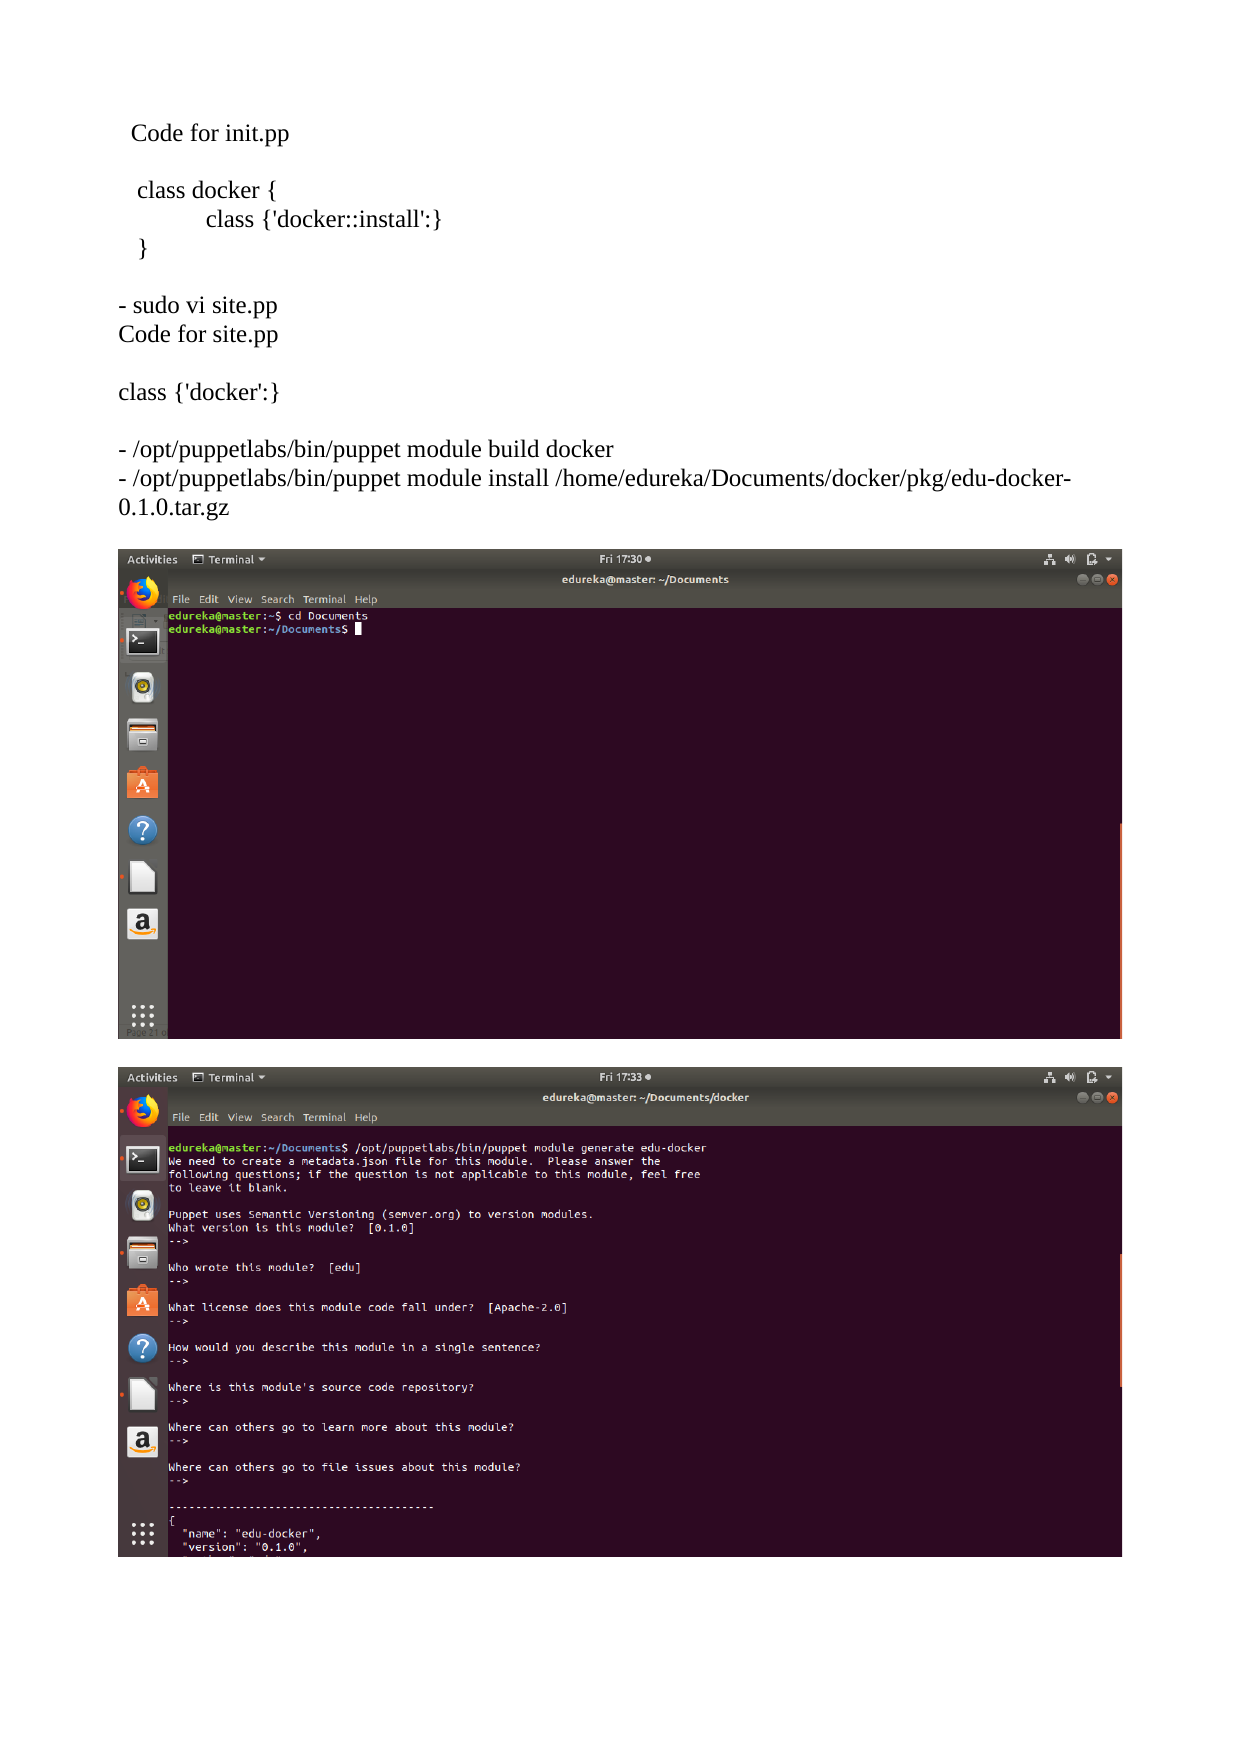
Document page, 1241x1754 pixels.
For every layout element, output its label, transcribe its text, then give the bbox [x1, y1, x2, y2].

text } [118, 233, 1122, 262]
text - /opt/puppetlabs/bin/puppet module install /home/edureka/Documents/docker/pkg/edu-docker-0.1.0.tar.gz [118, 463, 1122, 521]
text Code for site.pp [118, 319, 1122, 348]
text class docker { [118, 176, 1122, 204]
text - /opt/puppetlabs/bin/puppet module build docker [118, 434, 1122, 463]
text Code for init.pp [118, 118, 1122, 147]
text class {'docker':} [118, 377, 1122, 406]
text class {'docker::install':} [118, 204, 1122, 233]
picture [118, 1067, 1123, 1557]
text - sudo vi site.pp [118, 291, 1122, 319]
picture [118, 549, 1123, 1039]
